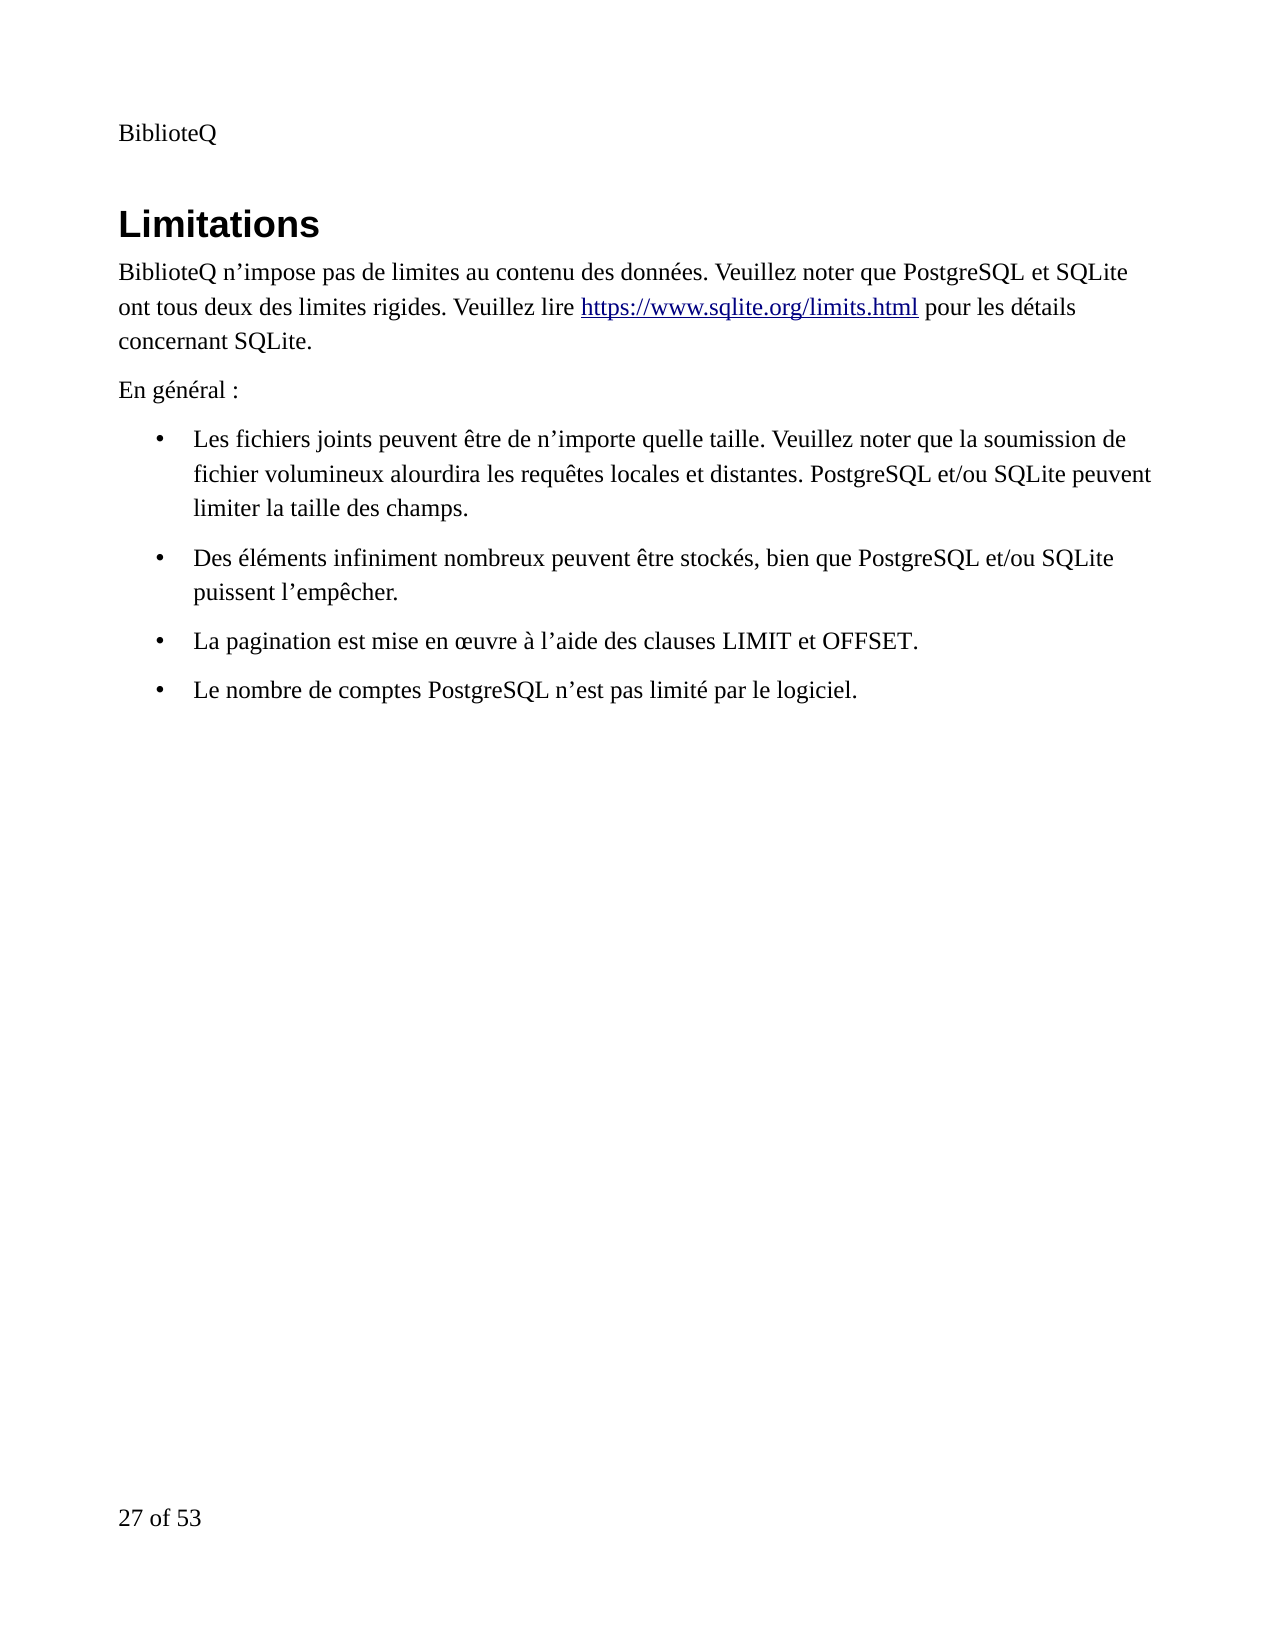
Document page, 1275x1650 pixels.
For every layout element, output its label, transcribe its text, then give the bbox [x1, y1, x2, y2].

list Des éléments infiniment nombreux peuvent être stockés, bien que PostgreSQL et/ou SQLite puissent l’empêcher. [156, 543, 1157, 606]
text BiblioteQ n’impose pas de limites au contenu des données. Veuillez noter que PostgreSQL et SQLite ont tous deux des limites rigides. Veuillez lire https://www.sqlite.org/limits.html pour les détails concernant SQLite. [118, 257, 1157, 355]
subtitle Limitations [118, 201, 1157, 245]
list Le nombre de comptes PostgreSQL n’est pas limité par le logiciel. [156, 675, 1157, 704]
text En général : [118, 376, 1157, 404]
list Les fichiers joints peuvent être de n’importe quelle taille. Veuillez noter que la soumission de fichier volumineux alourdira les requêtes locales et distantes. PostgreSQL et/ou SQLite peuvent limiter la taille des champs. [156, 424, 1157, 522]
list La pagination est mise en œuvre à l’aide des clauses LIMIT et OFFSET. [156, 626, 1157, 655]
